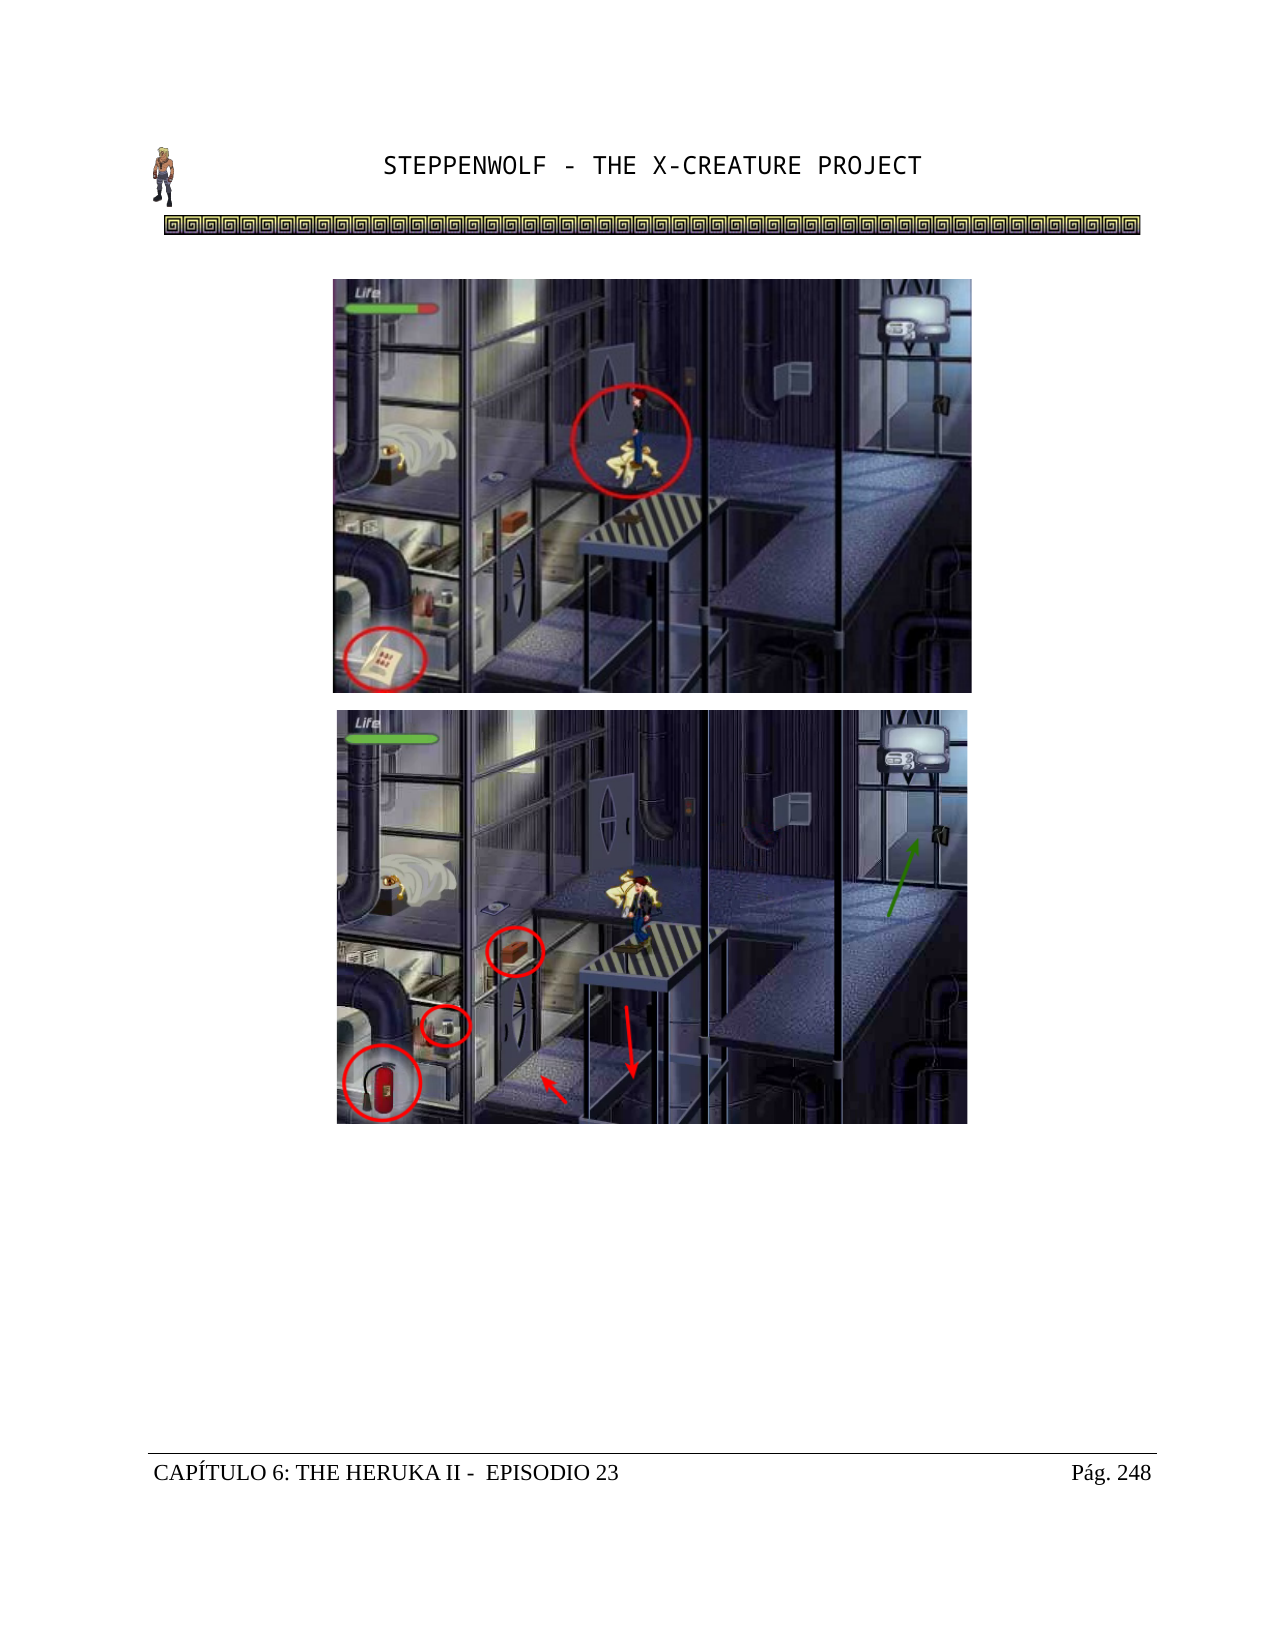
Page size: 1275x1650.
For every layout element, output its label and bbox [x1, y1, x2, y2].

picture [332, 279, 972, 693]
picture [164, 215, 1141, 235]
picture [147, 147, 181, 207]
picture [336, 710, 968, 1124]
